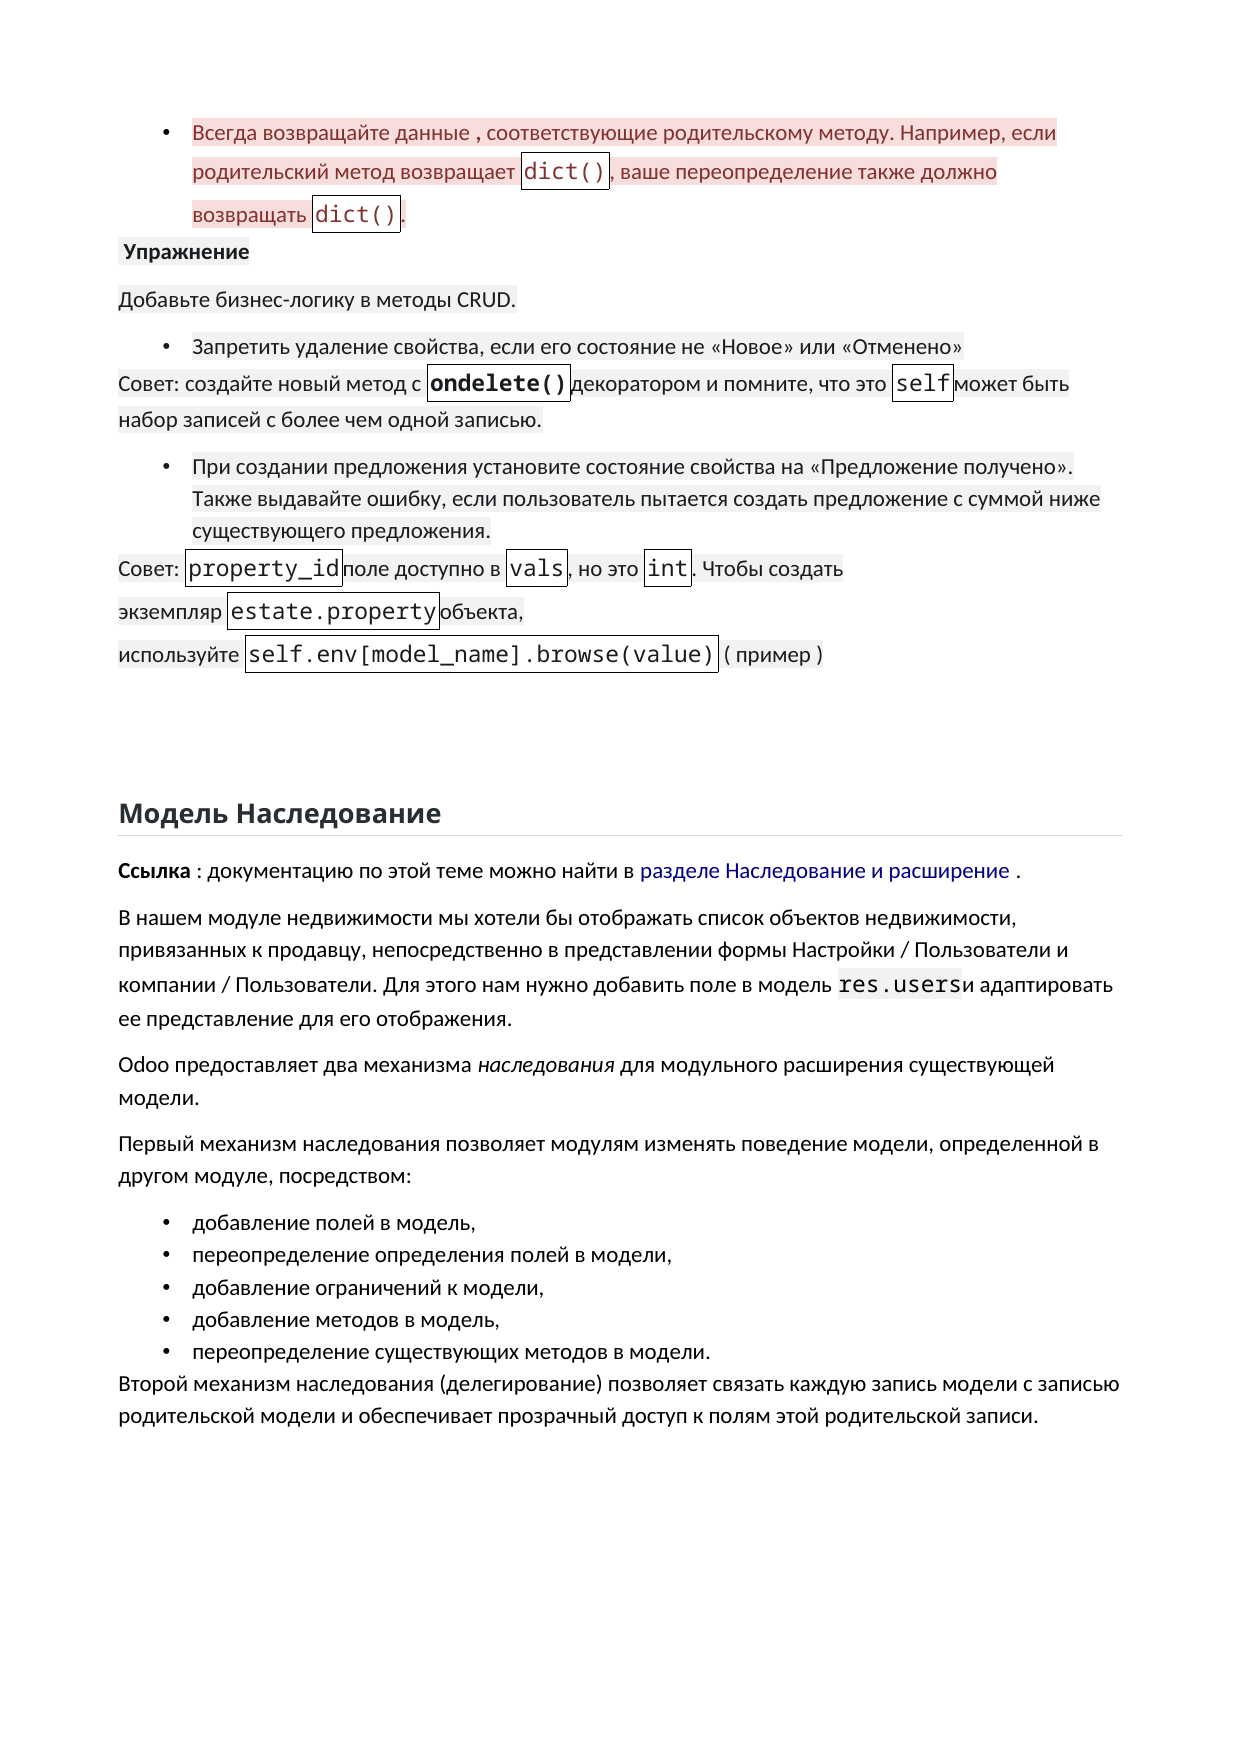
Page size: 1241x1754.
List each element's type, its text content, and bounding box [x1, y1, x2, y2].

text Odoo предоставляет два механизма наследования для модульного расширения существующей модели. [118, 1050, 1122, 1111]
list переопределение определения полей в модели, [162, 1241, 1122, 1268]
text Второй механизм наследования (делегирование) позволяет связать каждую запись модели с записью родительской модели и обеспечивает прозрачный доступ к полям этой родительской записи. [118, 1369, 1122, 1429]
list переопределение существующих методов в модели. [162, 1337, 1122, 1365]
text Первый механизм наследования позволяет модулям изменять поведение модели, определенной в другом модуле, посредством: [118, 1129, 1122, 1189]
list Запретить удаление свойства, если его состояние не «Новое» или «Отменено» [162, 332, 1122, 360]
subtitle Модель Наследование [118, 795, 1122, 835]
list добавление полей в модель, [162, 1208, 1122, 1236]
list добавление ограничений к модели, [162, 1273, 1122, 1301]
text Совет: property_idполе доступно в vals, но это int. Чтобы создать экземпляр estate.propertyобъекта, используйте self.env[model_name].browse(value) ( пример ) [118, 549, 1122, 672]
text Добавьте бизнес-логику в методы CRUD. [118, 285, 1122, 313]
list добавление методов в модель, [162, 1305, 1122, 1333]
text В нашем модуле недвижимости мы хотели бы отображать список объектов недвижимости, привязанных к продавцу, непосредственно в представлении формы Настройки / Пользователи и компании / Пользователи. Для этого нам нужно добавить поле в модель res.usersи адаптировать ее представление для его отображения. [118, 903, 1122, 1032]
list При создании предложения установите состояние свойства на «Предложение получено». Также выдавайте ошибку, если пользователь пытается создать предложение с суммой ниже существующего предложения. [162, 452, 1122, 545]
text Совет: создайте новый метод с ondelete()декоратором и помните, что это selfможет быть набор записей с более чем одной записью. [118, 364, 1122, 433]
list Всегда возвращайте данные , соответствующие родительскому методу. Например, если родительский метод возвращает dict(), ваше переопределение также должно возвращать dict(). [162, 118, 1122, 232]
text Ссылка : документацию по этой теме можно найти в разделе Наследование и расширение . [118, 857, 1122, 884]
text Упражнение [118, 237, 1122, 265]
